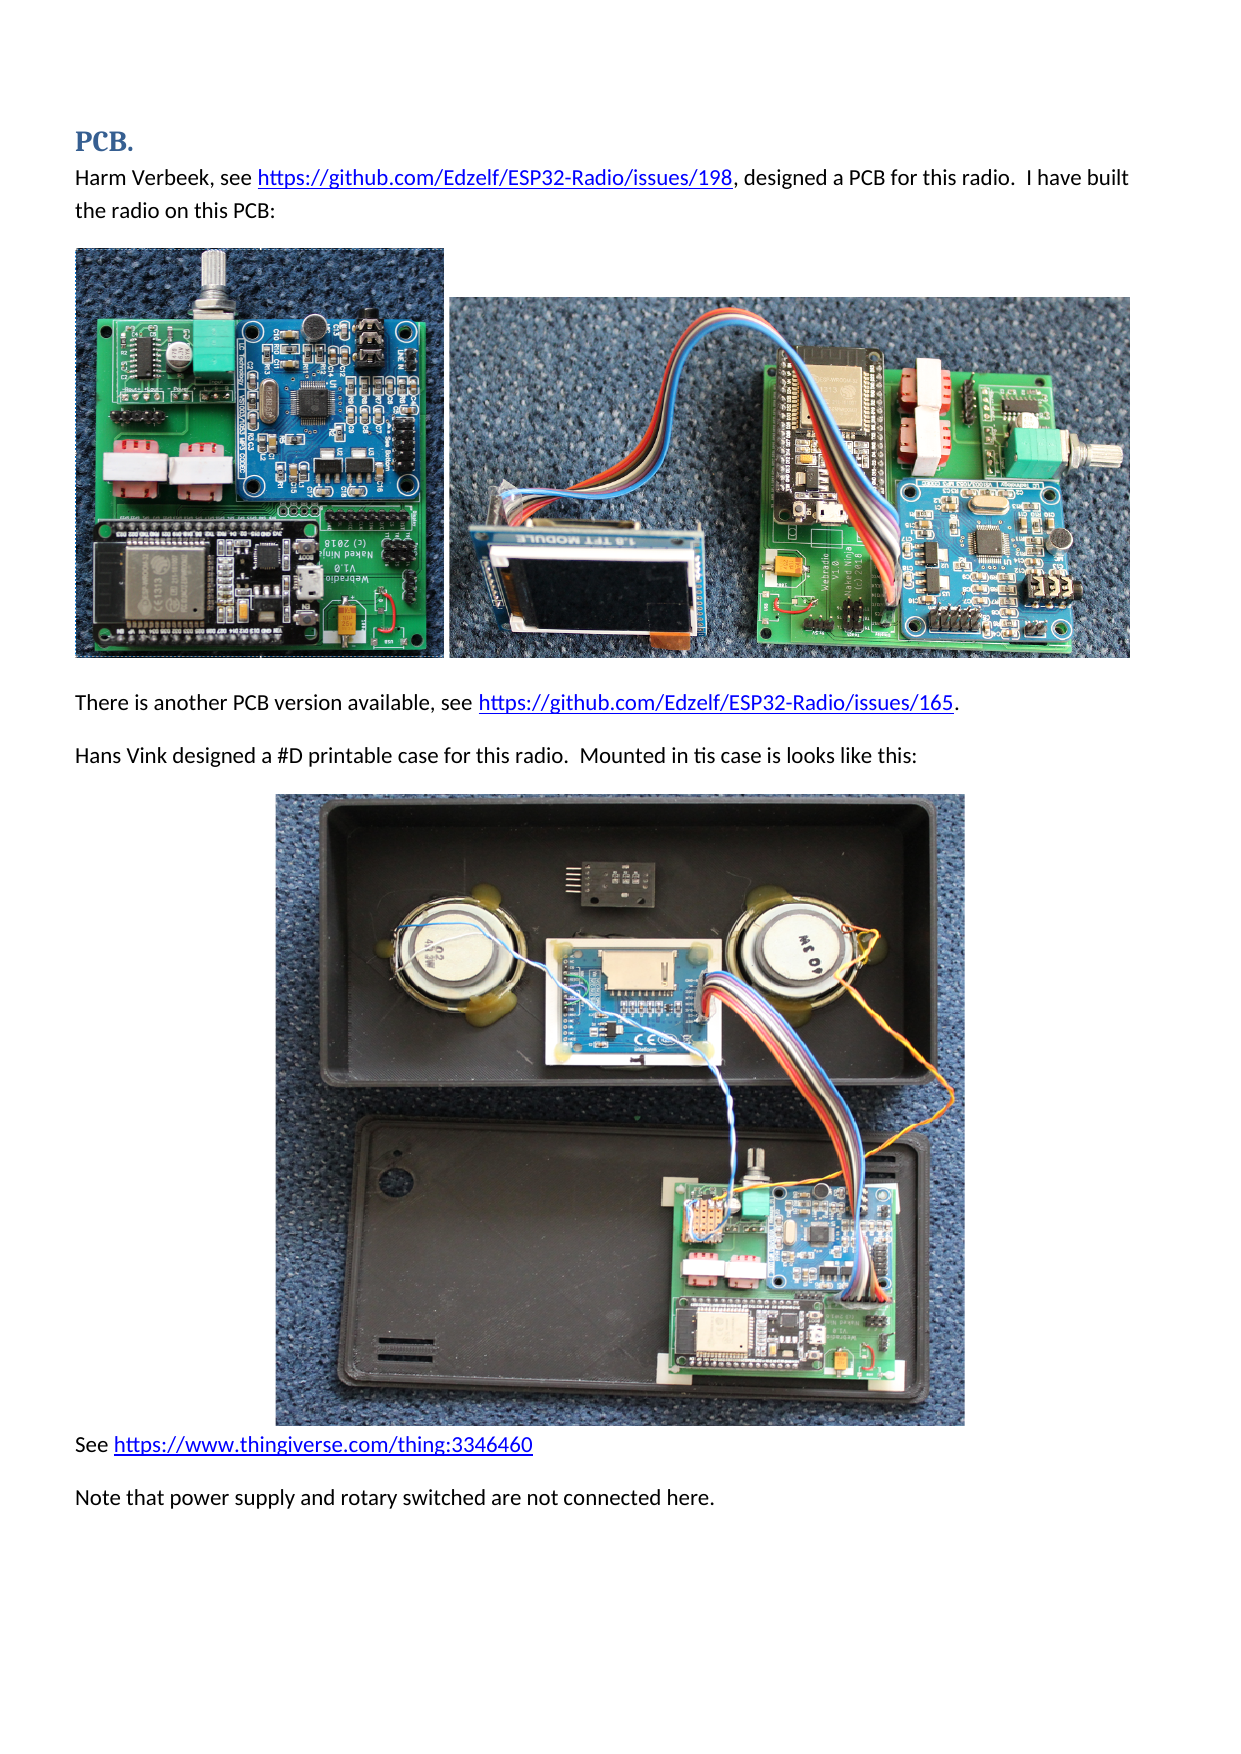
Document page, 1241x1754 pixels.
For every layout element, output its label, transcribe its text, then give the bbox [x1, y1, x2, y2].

text Hans Vink designed a #D printable case for this radio. Mounted in tis case is looks like this: [75, 741, 1165, 769]
subtitle PCB. [75, 125, 1165, 158]
text See https://www.thingiverse.com/thing:3346460 [75, 794, 1165, 1458]
text There is another PCB version available, see https://github.com/Edzelf/ESP32-Radio/issues/165. [75, 688, 1165, 716]
picture [449, 297, 1130, 658]
picture [75, 248, 444, 658]
picture [275, 794, 965, 1426]
text Harm Verbeek, see https://github.com/Edzelf/ESP32-Radio/issues/198, designed a PCB for this radio. I have built the radio on this PCB: [75, 163, 1165, 224]
text Note that power supply and rotary switched are not connected here. [75, 1483, 1165, 1511]
